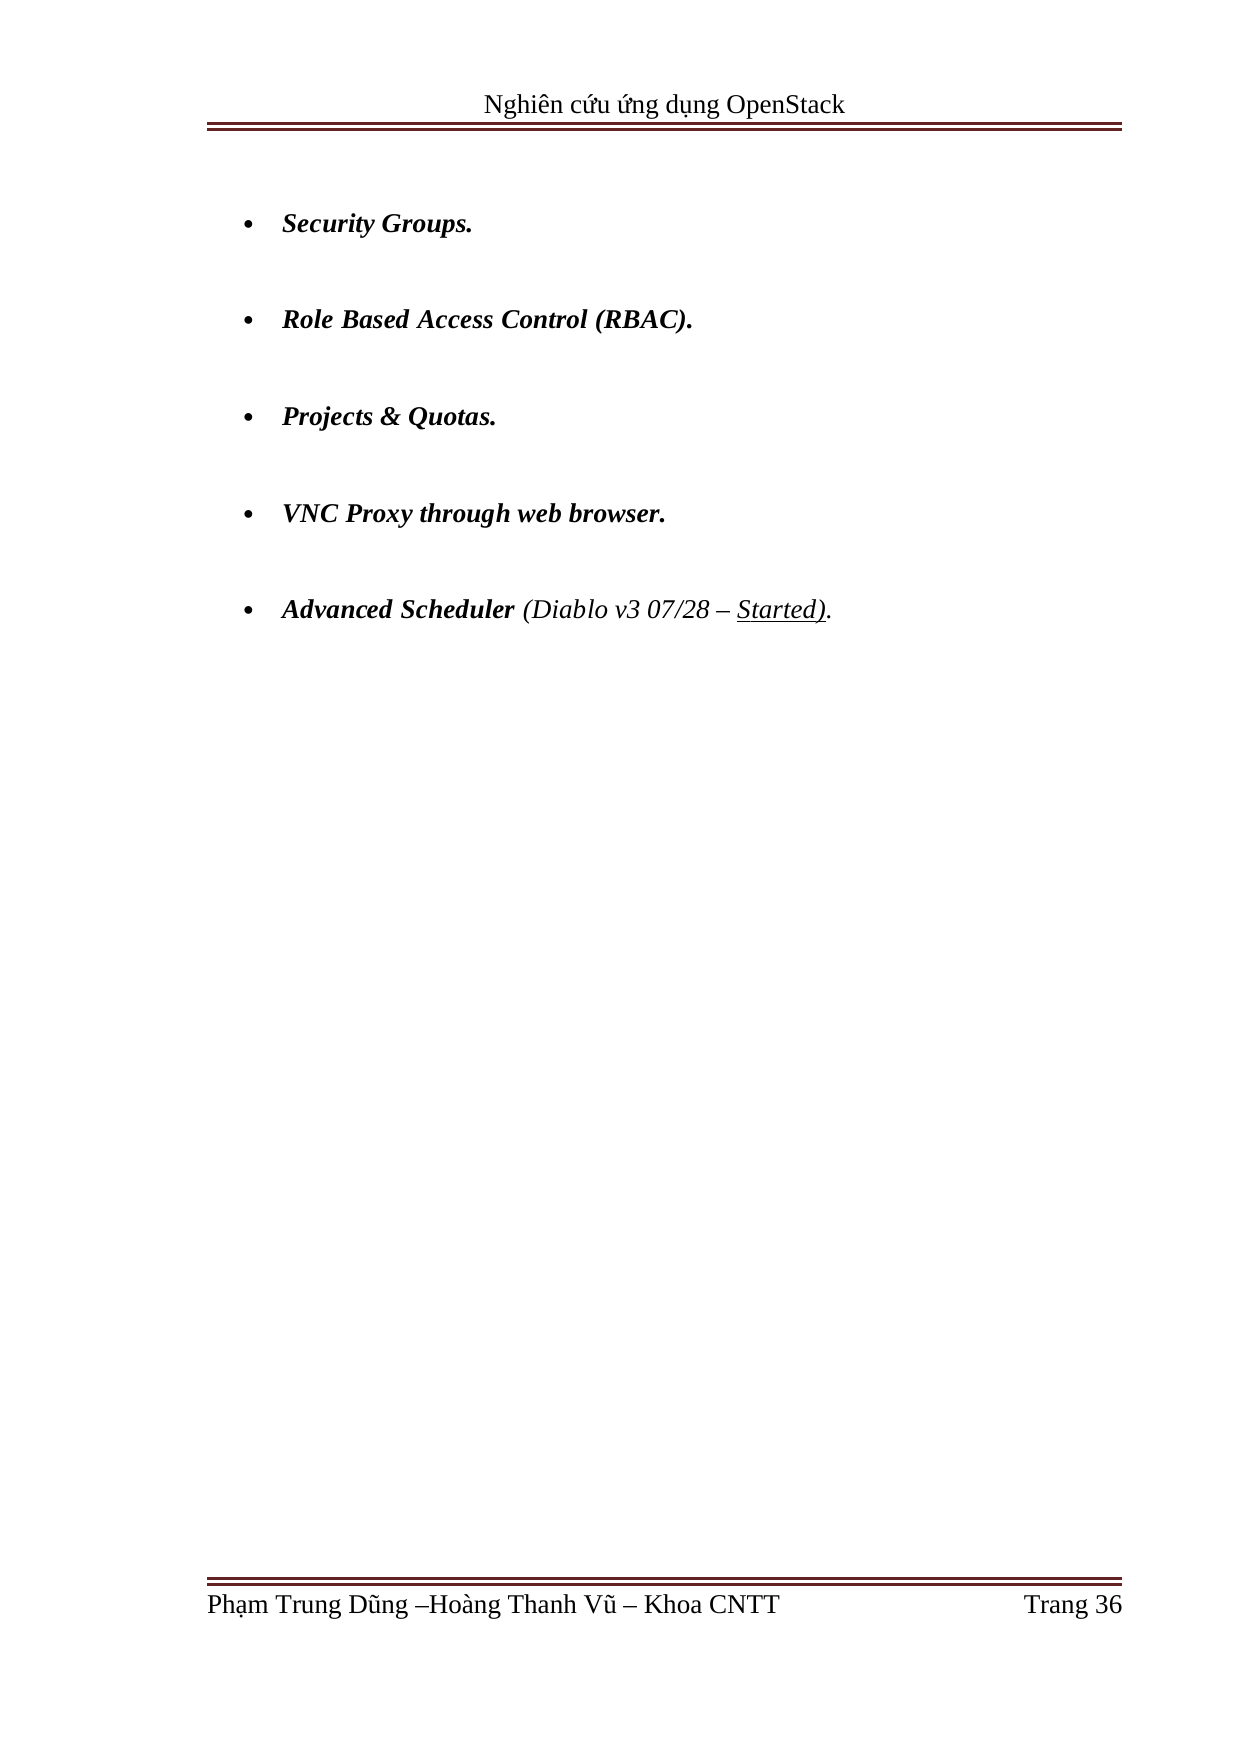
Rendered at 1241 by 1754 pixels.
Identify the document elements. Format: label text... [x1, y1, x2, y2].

list Advanced Scheduler (Diablo v3 07/28 – Started). [244, 593, 1122, 624]
list Role Based Access Control (RBAC). [244, 303, 1122, 334]
list Security Groups. [244, 207, 1122, 238]
list VNC Proxy through web browser. [244, 497, 1122, 528]
list Projects & Quotas. [244, 400, 1122, 431]
